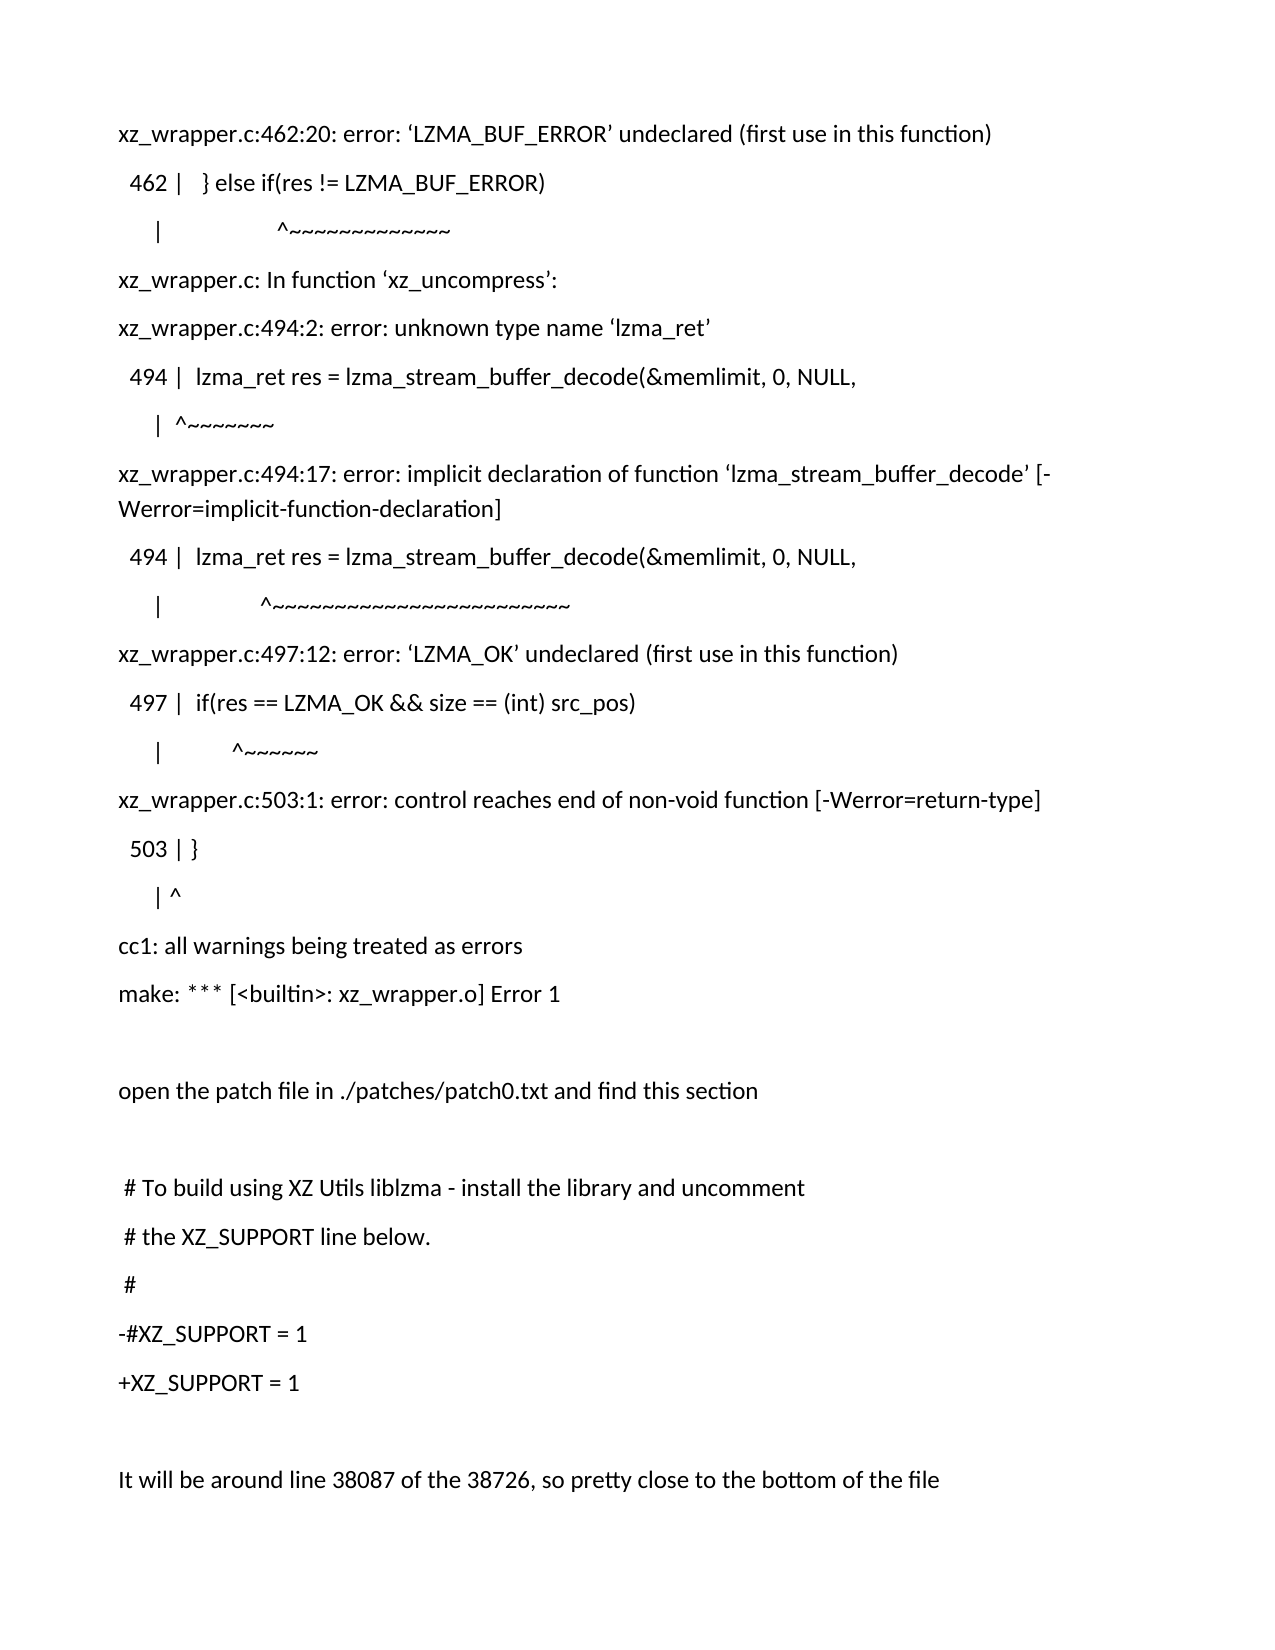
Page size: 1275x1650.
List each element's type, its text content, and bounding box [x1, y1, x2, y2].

text xz_wrapper.c:503:1: error: control reaches end of non-void function [-Werror=return-type] [118, 784, 1157, 815]
text # [118, 1269, 1157, 1300]
text 494 | lzma_ret res = lzma_stream_buffer_decode(&memlimit, 0, NULL, [118, 541, 1157, 572]
text 497 | if(res == LZMA_OK && size == (int) src_pos) [118, 687, 1157, 718]
text xz_wrapper.c:494:2: error: unknown type name ‘lzma_ret’ [118, 312, 1157, 343]
text # To build using XZ Utils liblzma - install the library and uncomment [118, 1172, 1157, 1203]
text xz_wrapper.c:462:20: error: ‘LZMA_BUF_ERROR’ undeclared (first use in this function) [118, 118, 1157, 149]
text xz_wrapper.c:494:17: error: implicit declaration of function ‘lzma_stream_buffer_decode’ [-Werror=implicit-function-declaration] [118, 458, 1157, 523]
text # the XZ_SUPPORT line below. [118, 1221, 1157, 1252]
text -#XZ_SUPPORT = 1 [118, 1318, 1157, 1349]
text | ^~~~~~~~ [118, 409, 1157, 440]
text | ^~~~~~~ [118, 736, 1157, 766]
text 462 | } else if(res != LZMA_BUF_ERROR) [118, 167, 1157, 197]
text xz_wrapper.c: In function ‘xz_uncompress’: [118, 264, 1157, 294]
text make: *** [<builtin>: xz_wrapper.o] Error 1 [118, 978, 1157, 1009]
text 494 | lzma_ret res = lzma_stream_buffer_decode(&memlimit, 0, NULL, [118, 361, 1157, 391]
text +XZ_SUPPORT = 1 [118, 1367, 1157, 1397]
text xz_wrapper.c:497:12: error: ‘LZMA_OK’ undeclared (first use in this function) [118, 638, 1157, 669]
text 503 | } [118, 833, 1157, 863]
text It will be around line 38087 of the 38726, so pretty close to the bottom of the file [118, 1464, 1157, 1494]
text | ^~~~~~~~~~~~~~ [118, 215, 1157, 246]
text open the patch file in ./patches/patch0.txt and find this section [118, 1075, 1157, 1106]
text cc1: all warnings being treated as errors [118, 930, 1157, 960]
text | ^~~~~~~~~~~~~~~~~~~~~~~~~ [118, 590, 1157, 621]
text | ^ [118, 881, 1157, 912]
